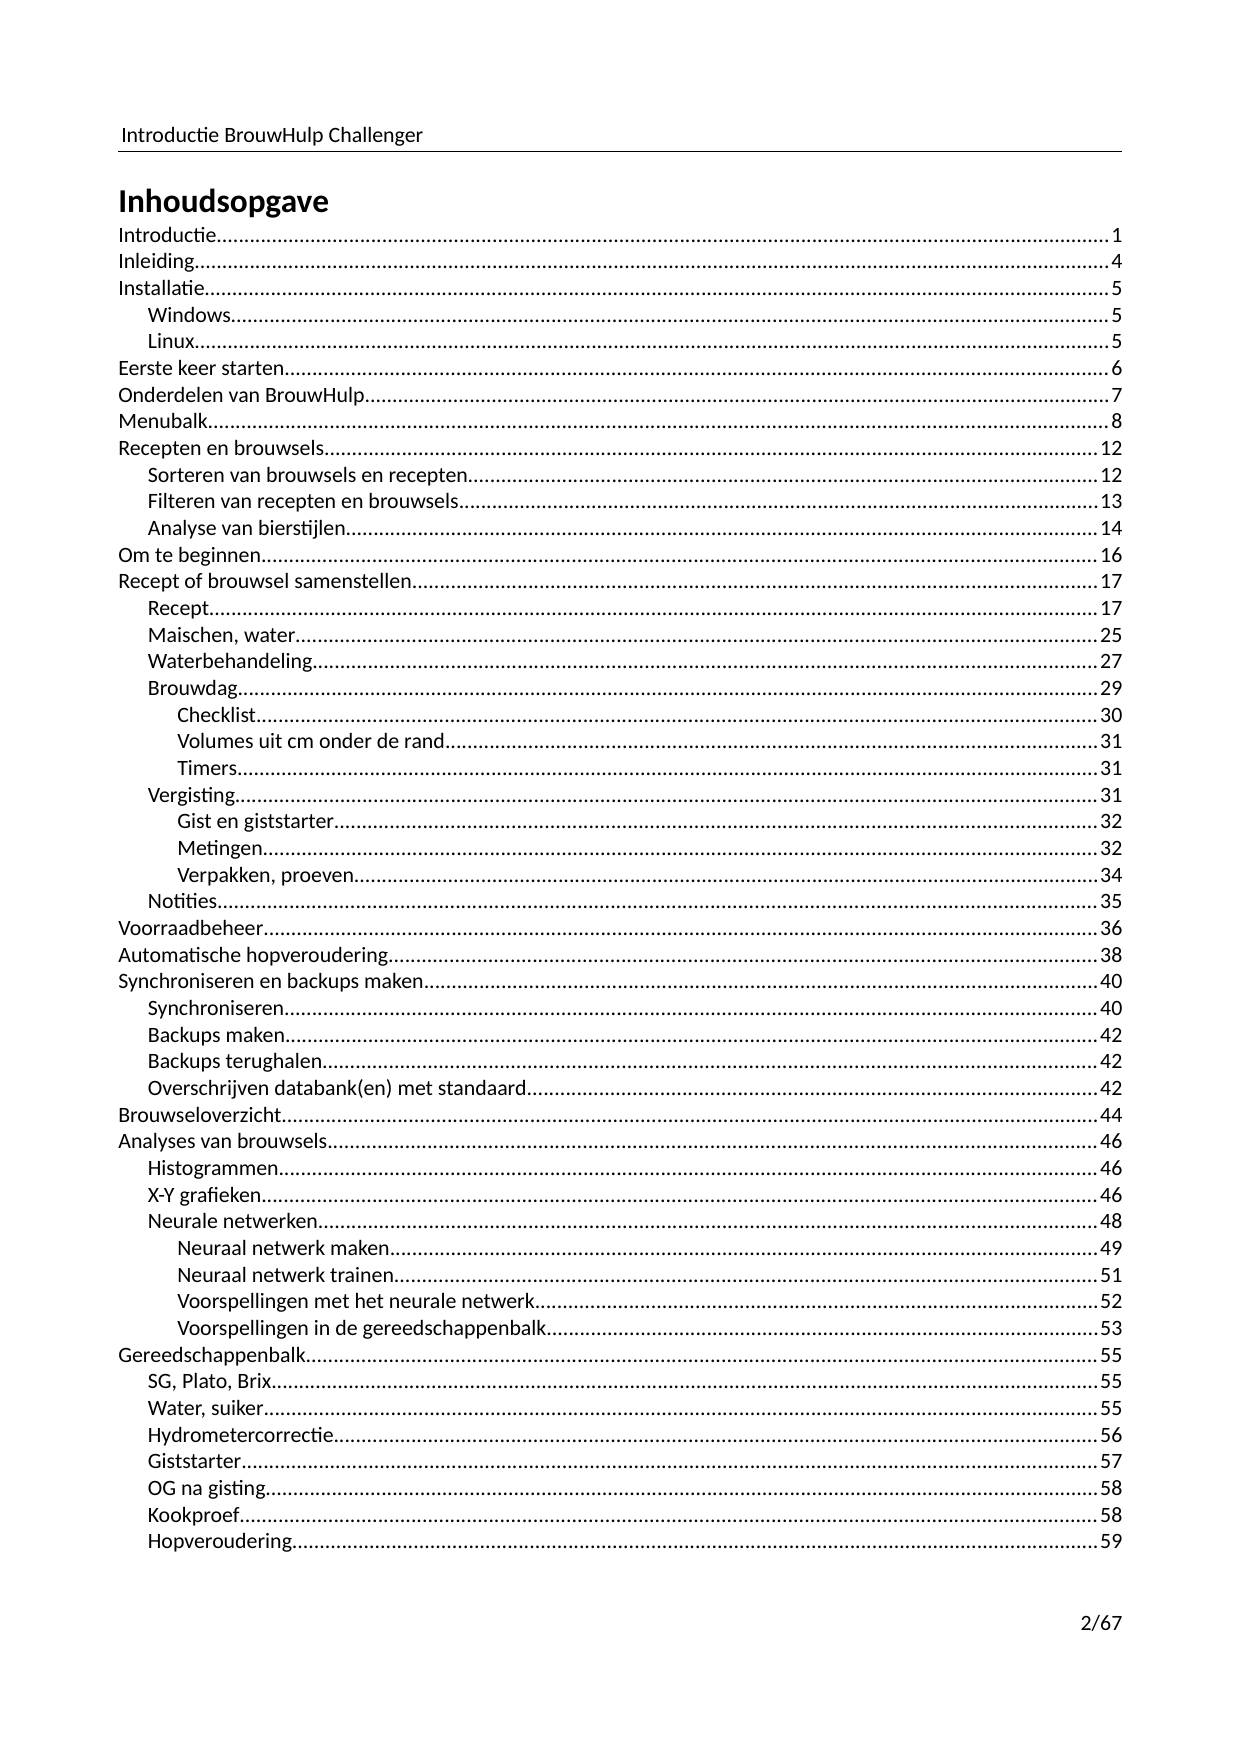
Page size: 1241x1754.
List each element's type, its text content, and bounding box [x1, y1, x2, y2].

text Maischen, water 25 [148, 621, 1122, 648]
text Waterbehandeling 27 [148, 648, 1122, 674]
text Installatie 5 [118, 274, 1122, 301]
text Filteren van recepten en brouwsels 13 [148, 488, 1122, 514]
text Backups terughalen 42 [148, 1048, 1122, 1074]
text Recept of brouwsel samenstellen 17 [118, 568, 1122, 594]
text Inleiding 4 [118, 248, 1122, 274]
subtitle Inhoudsopgave [118, 180, 1122, 221]
text Eerste keer starten 6 [118, 354, 1122, 381]
text Automatische hopveroudering 38 [118, 941, 1122, 968]
text Kookproef 58 [148, 1501, 1122, 1528]
text Giststarter 57 [148, 1448, 1122, 1474]
text Water, suiker 55 [148, 1394, 1122, 1421]
text Histogrammen 46 [148, 1154, 1122, 1181]
text Recept 17 [148, 594, 1122, 621]
text Linux 5 [148, 328, 1122, 354]
text Analyse van bierstijlen 14 [148, 514, 1122, 541]
text X-Y grafieken 46 [148, 1181, 1122, 1208]
text Synchroniseren 40 [148, 994, 1122, 1021]
text Notities 35 [148, 888, 1122, 914]
text Volumes uit cm onder de rand 31 [177, 728, 1122, 754]
text Sorteren van brouwsels en recepten 12 [148, 461, 1122, 488]
text Hydrometercorrectie 56 [148, 1421, 1122, 1448]
text Metingen 32 [177, 834, 1122, 861]
text Synchroniseren en backups maken 40 [118, 968, 1122, 994]
text Recepten en brouwsels 12 [118, 434, 1122, 461]
text Verpakken, proeven 34 [177, 861, 1122, 888]
text Neuraal netwerk maken 49 [177, 1234, 1122, 1261]
text Brouwseloverzicht 44 [118, 1101, 1122, 1128]
text Hopveroudering 59 [148, 1528, 1122, 1554]
text Voorspellingen met het neurale netwerk 52 [177, 1288, 1122, 1314]
text Voorspellingen in de gereedschappenbalk 53 [177, 1314, 1122, 1341]
text OG na gisting 58 [148, 1474, 1122, 1501]
text Gereedschappenbalk 55 [118, 1341, 1122, 1368]
text Gist en giststarter 32 [177, 808, 1122, 834]
text Brouwdag 29 [148, 674, 1122, 701]
text Overschrijven databank(en) met standaard 42 [148, 1074, 1122, 1101]
text Menubalk 8 [118, 408, 1122, 434]
text Om te beginnen 16 [118, 541, 1122, 568]
text Backups maken 42 [148, 1021, 1122, 1048]
text Windows 5 [148, 301, 1122, 328]
text Onderdelen van BrouwHulp 7 [118, 381, 1122, 408]
text Vergisting 31 [148, 781, 1122, 808]
text Timers 31 [177, 754, 1122, 781]
text Neuraal netwerk trainen 51 [177, 1261, 1122, 1288]
text Introductie 1 [118, 221, 1122, 248]
text Neurale netwerken 48 [148, 1208, 1122, 1234]
text SG, Plato, Brix 55 [148, 1368, 1122, 1394]
text Analyses van brouwsels 46 [118, 1128, 1122, 1154]
text Checklist 30 [177, 701, 1122, 728]
text Voorraadbeheer 36 [118, 914, 1122, 941]
